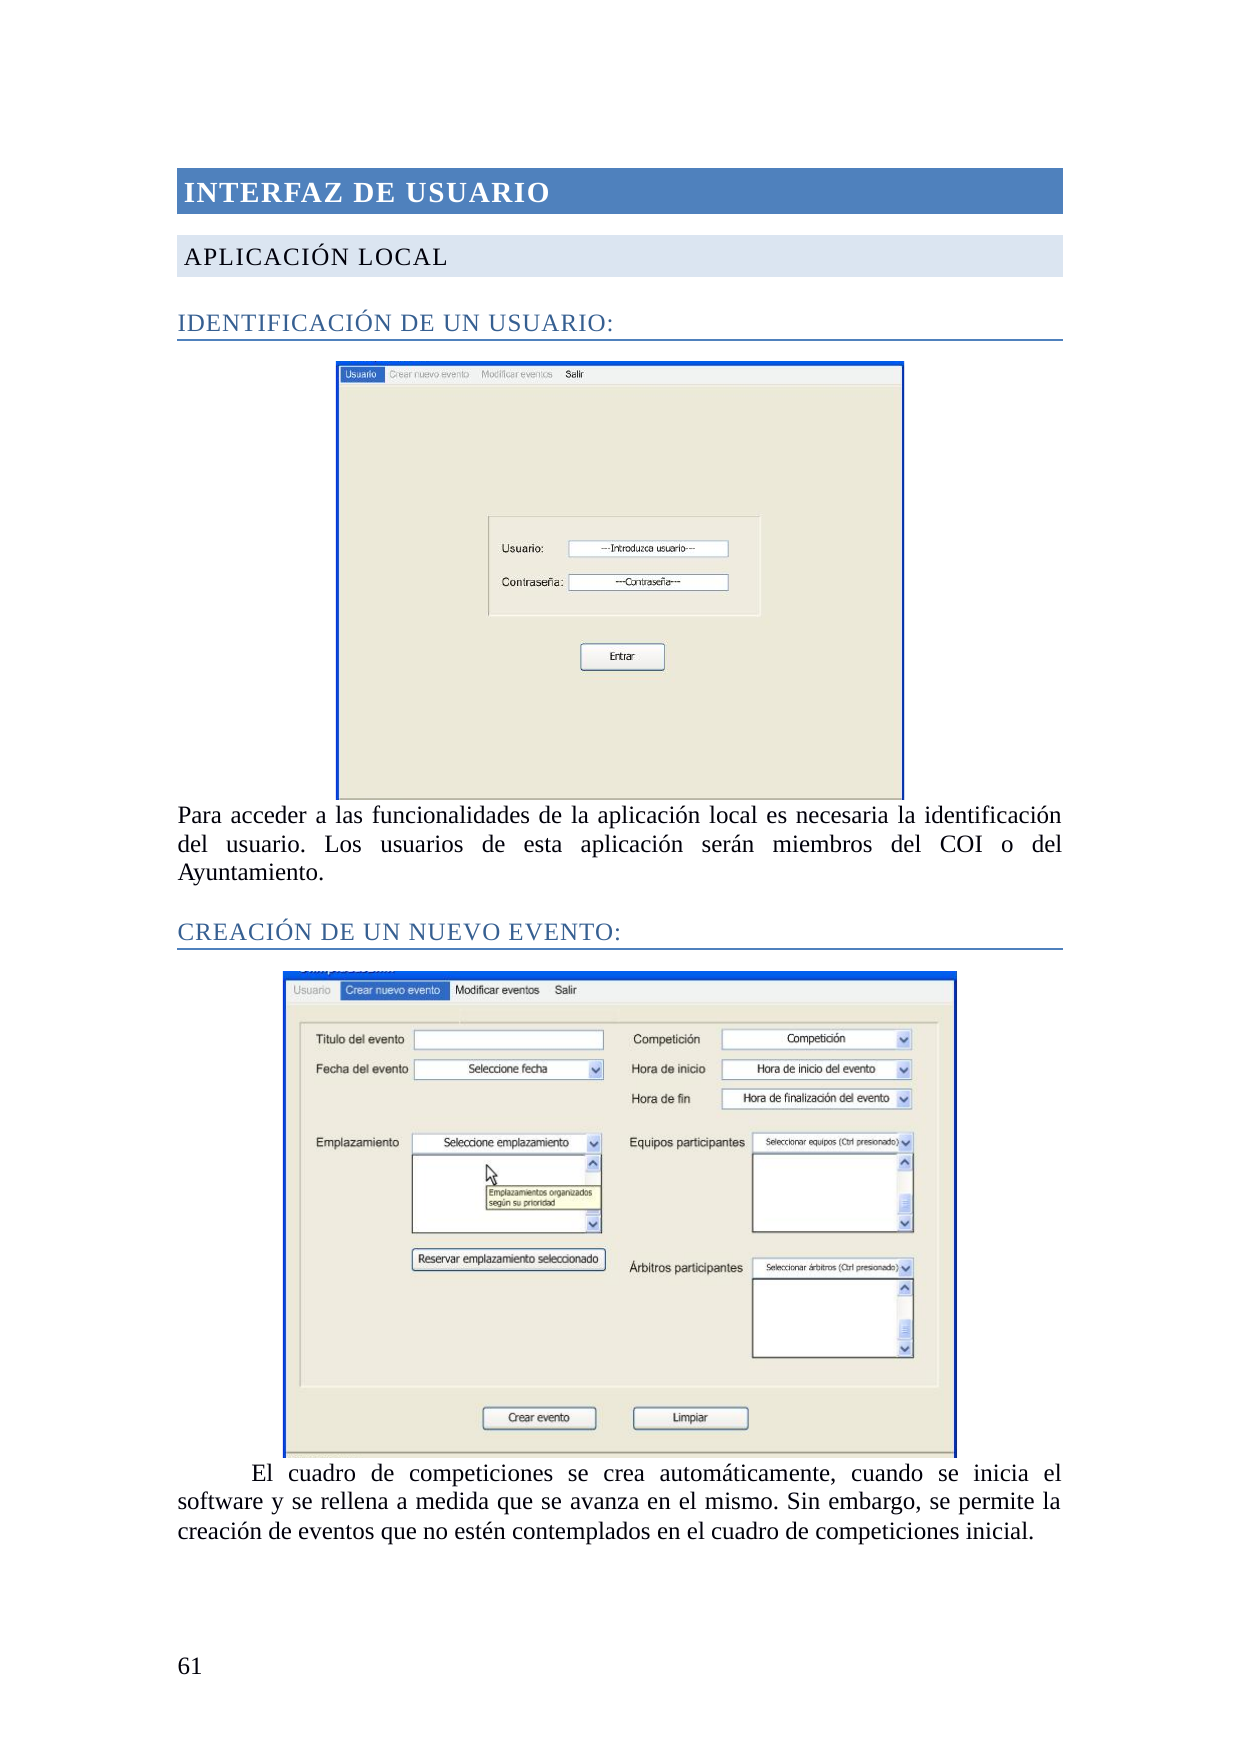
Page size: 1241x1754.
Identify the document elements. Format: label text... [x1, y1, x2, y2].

picture [335, 361, 905, 800]
subtitle Identificación de un usuario: [177, 308, 1063, 339]
text El cuadro de competiciones se crea automáticamente, cuando se inicia el software y se rellena a medida que se avanza en el mismo. Sin embargo, se permite la creación de eventos que no estén contemplados en el cuadro de competiciones inicial. [177, 1458, 1063, 1544]
subtitle Interfaz de usuario [184, 175, 1057, 208]
text Para acceder a las funcionalidades de la aplicación local es necesaria la identificación del usuario. Los usuarios de esta aplicación serán miembros del COI o del Ayuntamiento. [177, 800, 1063, 886]
subtitle Aplicación Local [184, 242, 1057, 270]
subtitle Creación de un nuevo evento: [177, 917, 1063, 948]
picture [282, 971, 958, 1458]
